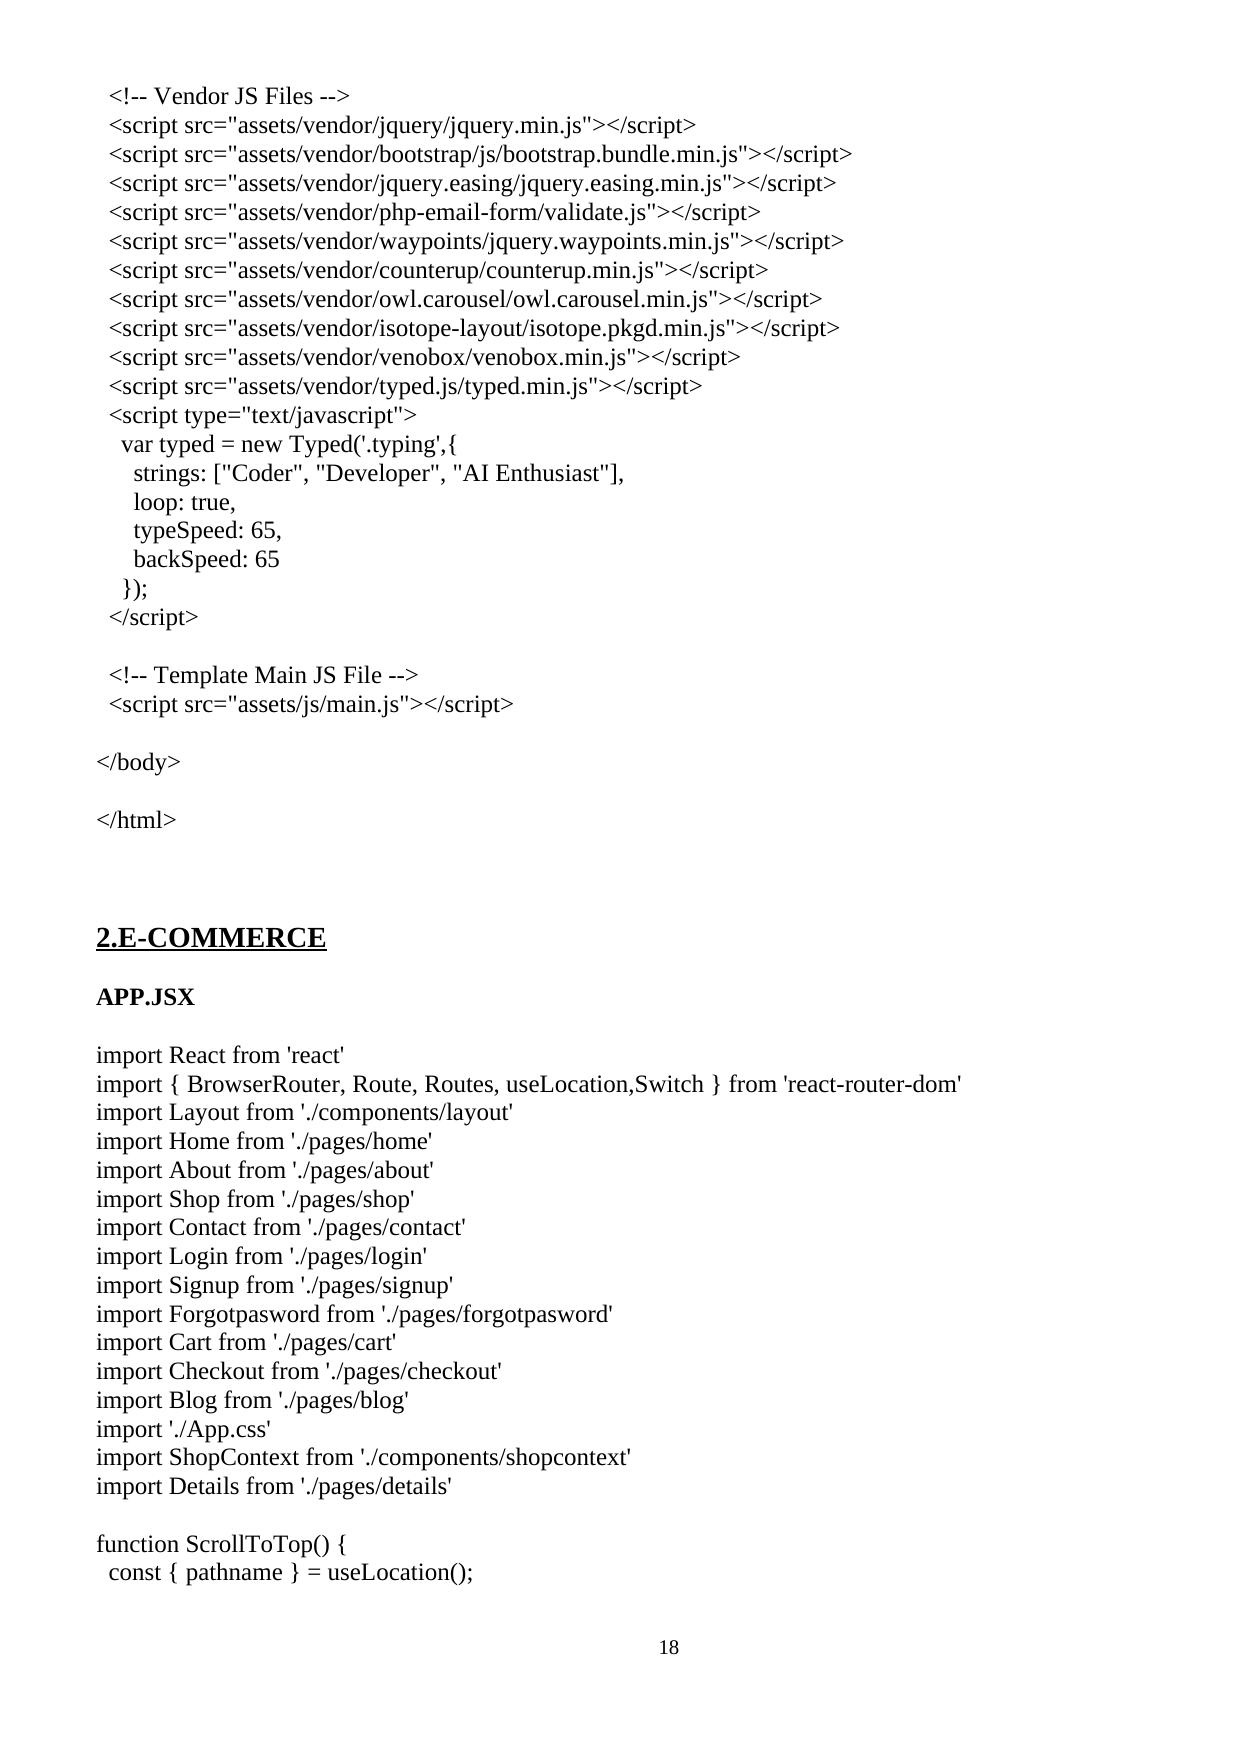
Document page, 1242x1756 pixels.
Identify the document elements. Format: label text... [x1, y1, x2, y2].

subtitle <script src="assets/vendor/counterup/counterup.min.js"></script> [96, 255, 1152, 284]
subtitle <script src="assets/vendor/waypoints/jquery.waypoints.min.js"></script> [96, 226, 1152, 255]
subtitle backSpeed: 65 [96, 544, 1152, 573]
subtitle <script src="assets/js/main.js"></script> [96, 689, 1152, 718]
subtitle }); [96, 573, 1152, 602]
text const { pathname } = useLocation(); [96, 1557, 1152, 1586]
text import Login from './pages/login' [96, 1241, 1152, 1270]
text import Layout from './components/layout' [96, 1097, 1152, 1126]
subtitle </body> [96, 747, 1152, 776]
text import './App.css' [96, 1414, 1152, 1442]
text import Checkout from './pages/checkout' [96, 1356, 1152, 1385]
subtitle var typed = new Typed('.typing',{ [96, 429, 1152, 457]
text import Forgotpasword from './pages/forgotpasword' [96, 1299, 1152, 1327]
text import Blog from './pages/blog' [96, 1385, 1152, 1414]
text import Home from './pages/home' [96, 1126, 1152, 1155]
subtitle <script type="text/javascript"> [96, 400, 1152, 428]
text function ScrollToTop() { [96, 1529, 1152, 1557]
text 2.E-COMMERCE [96, 920, 1152, 954]
subtitle <script src="assets/vendor/typed.js/typed.min.js"></script> [96, 371, 1152, 399]
text import About from './pages/about' [96, 1155, 1152, 1184]
subtitle strings: ["Coder", "Developer", "AI Enthusiast"], [96, 458, 1152, 486]
text import Signup from './pages/signup' [96, 1270, 1152, 1299]
text import Details from './pages/details' [96, 1471, 1152, 1500]
text APP.JSX [96, 982, 1152, 1011]
subtitle <script src="assets/vendor/owl.carousel/owl.carousel.min.js"></script> [96, 284, 1152, 313]
subtitle <script src="assets/vendor/venobox/venobox.min.js"></script> [96, 342, 1152, 371]
subtitle <script src="assets/vendor/jquery.easing/jquery.easing.min.js"></script> [96, 168, 1152, 197]
subtitle <script src="assets/vendor/jquery/jquery.min.js"></script> [96, 110, 1152, 139]
subtitle typeSpeed: 65, [96, 516, 1152, 544]
text import Cart from './pages/cart' [96, 1327, 1152, 1356]
subtitle <!-- Vendor JS Files --> [96, 81, 1152, 110]
subtitle </script> [96, 602, 1152, 631]
subtitle loop: true, [96, 487, 1152, 515]
text import React from 'react' [96, 1040, 1152, 1069]
text import Shop from './pages/shop' [96, 1184, 1152, 1212]
text import ShopContext from './components/shopcontext' [96, 1442, 1152, 1471]
subtitle <!-- Template Main JS File --> [96, 660, 1152, 689]
text import Contact from './pages/contact' [96, 1212, 1152, 1241]
subtitle <script src="assets/vendor/php-email-form/validate.js"></script> [96, 197, 1152, 226]
text import { BrowserRouter, Route, Routes, useLocation,Switch } from 'react-router-dom' [96, 1069, 1152, 1097]
subtitle <script src="assets/vendor/isotope-layout/isotope.pkgd.min.js"></script> [96, 313, 1152, 342]
subtitle <script src="assets/vendor/bootstrap/js/bootstrap.bundle.min.js"></script> [96, 139, 1152, 168]
subtitle </html> [96, 805, 1152, 834]
